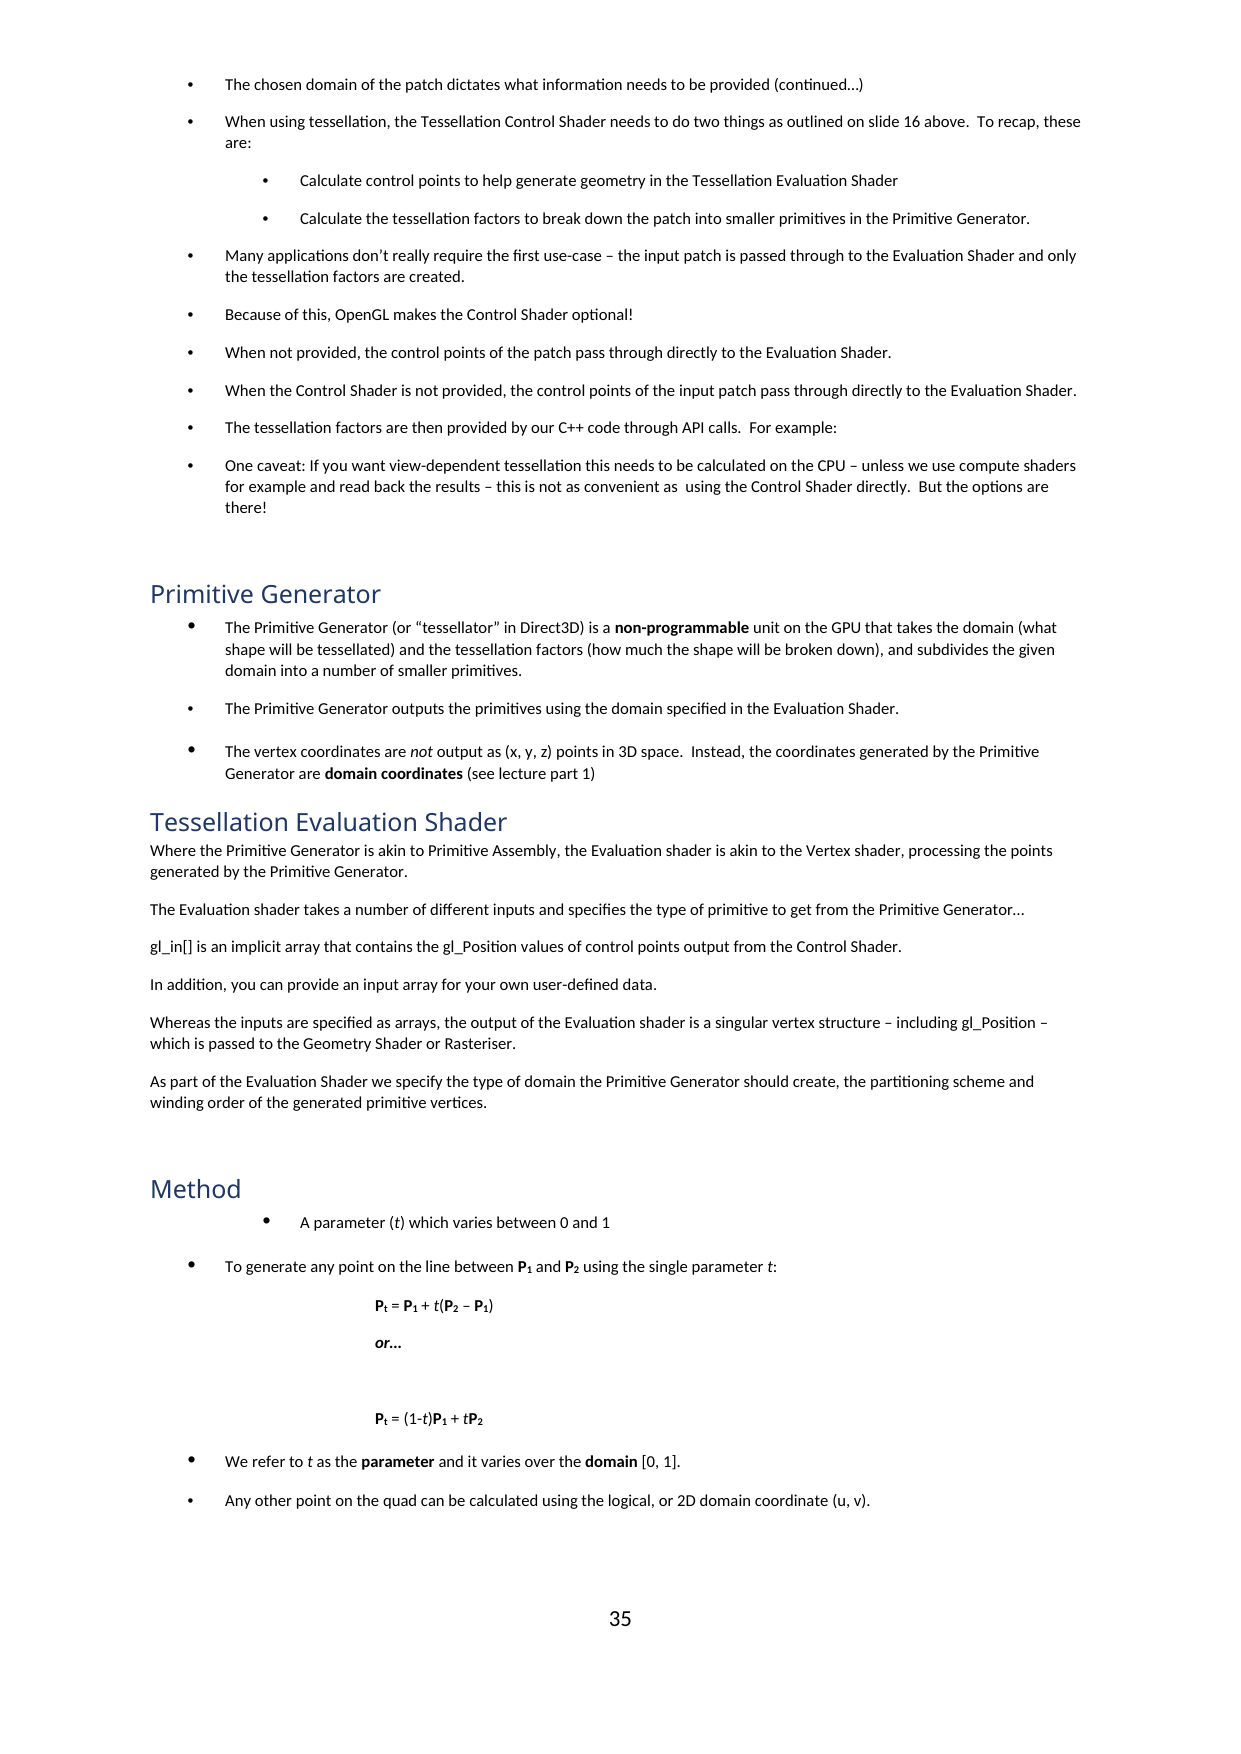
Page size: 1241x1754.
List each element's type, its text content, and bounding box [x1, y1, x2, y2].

text Pt = (1-t)P1 + tP2 [150, 1408, 1090, 1428]
list One caveat: If you want view-dependent tessellation this needs to be calculated on the CPU – unless we use compute shaders for example and read back the results – this is not as convenient as using the Control Shader directly. But the options are there! [187, 455, 1090, 518]
list Because of this, OpenGL makes the Control Shader optional! [187, 304, 1090, 325]
list The Primitive Generator (or “tessellator” in Direct3D) is a non-programmable unit on the GPU that takes the domain (what shape will be tessellated) and the tessellation factors (how much the shape will be broken down), and subdivides the given domain into a number of smaller primitives. [187, 612, 1090, 681]
list When the Control Shader is not provided, the control points of the input patch pass through directly to the Evaluation Shader. [187, 380, 1090, 400]
text or… [150, 1333, 1090, 1353]
list Calculate control points to help generate geometry in the Tessellation Evaluation Shader [262, 170, 1090, 191]
text In addition, you can provide an input array for your own user-defined data. [150, 974, 1090, 995]
text As part of the Evaluation Shader we specify the type of domain the Primitive Generator should create, the partitioning scheme and winding order of the generated primitive vertices. [150, 1071, 1090, 1112]
list The vertex coordinates are not output as (x, y, z) points in 3D space. Instead, the coordinates generated by the Primitive Generator are domain coordinates (see lecture part 1) [187, 736, 1090, 783]
subtitle Tessellation Evaluation Shader [150, 805, 1090, 839]
text The Evaluation shader takes a number of different inputs and specifies the type of primitive to get from the Primitive Generator… [150, 899, 1090, 919]
list The tessellation factors are then provided by our C++ code through API calls. For example: [187, 417, 1090, 438]
list Calculate the tessellation factors to break down the patch into smaller primitives in the Primitive Generator. [262, 208, 1090, 228]
text gl_in[] is an implicit array that contains the gl_Position values of control points output from the Control Shader. [150, 937, 1090, 957]
text Whereas the inputs are specified as arrays, the output of the Evaluation shader is a singular vertex structure – including gl_Position – which is passed to the Geometry Shader or Rasteriser. [150, 1012, 1090, 1053]
list Many applications don’t really require the first use-case – the input patch is passed through to the Evaluation Shader and only the tessellation factors are created. [187, 246, 1090, 287]
subtitle Primitive Generator [150, 577, 1090, 611]
list Any other point on the quad can be calculated using the logical, or 2D domain coordinate (u, v). [187, 1490, 1090, 1510]
list To generate any point on the line between P1 and P2 using the single parameter t: [187, 1251, 1090, 1277]
text Where the Primitive Generator is akin to Primitive Assembly, the Evaluation shader is akin to the Vertex shader, processing the points generated by the Primitive Generator. [150, 840, 1090, 882]
subtitle Method [150, 1171, 1090, 1206]
list When not provided, the control points of the patch pass through directly to the Evaluation Shader. [187, 342, 1090, 362]
list The Primitive Generator outputs the primitives using the domain specified in the Evaluation Shader. [187, 698, 1090, 718]
text Pt = P1 + t(P2 – P1) [150, 1295, 1090, 1315]
list When using tessellation, the Tessellation Control Shader needs to do two things as outlined on slide 16 above. To recap, these are: [187, 111, 1090, 153]
list A parameter (t) which varies between 0 and 1 [262, 1207, 1090, 1233]
list The chosen domain of the patch dictates what information needs to be provided (continued…) [187, 74, 1090, 94]
list We refer to t as the parameter and it varies over the domain [0, 1]. [187, 1446, 1090, 1472]
